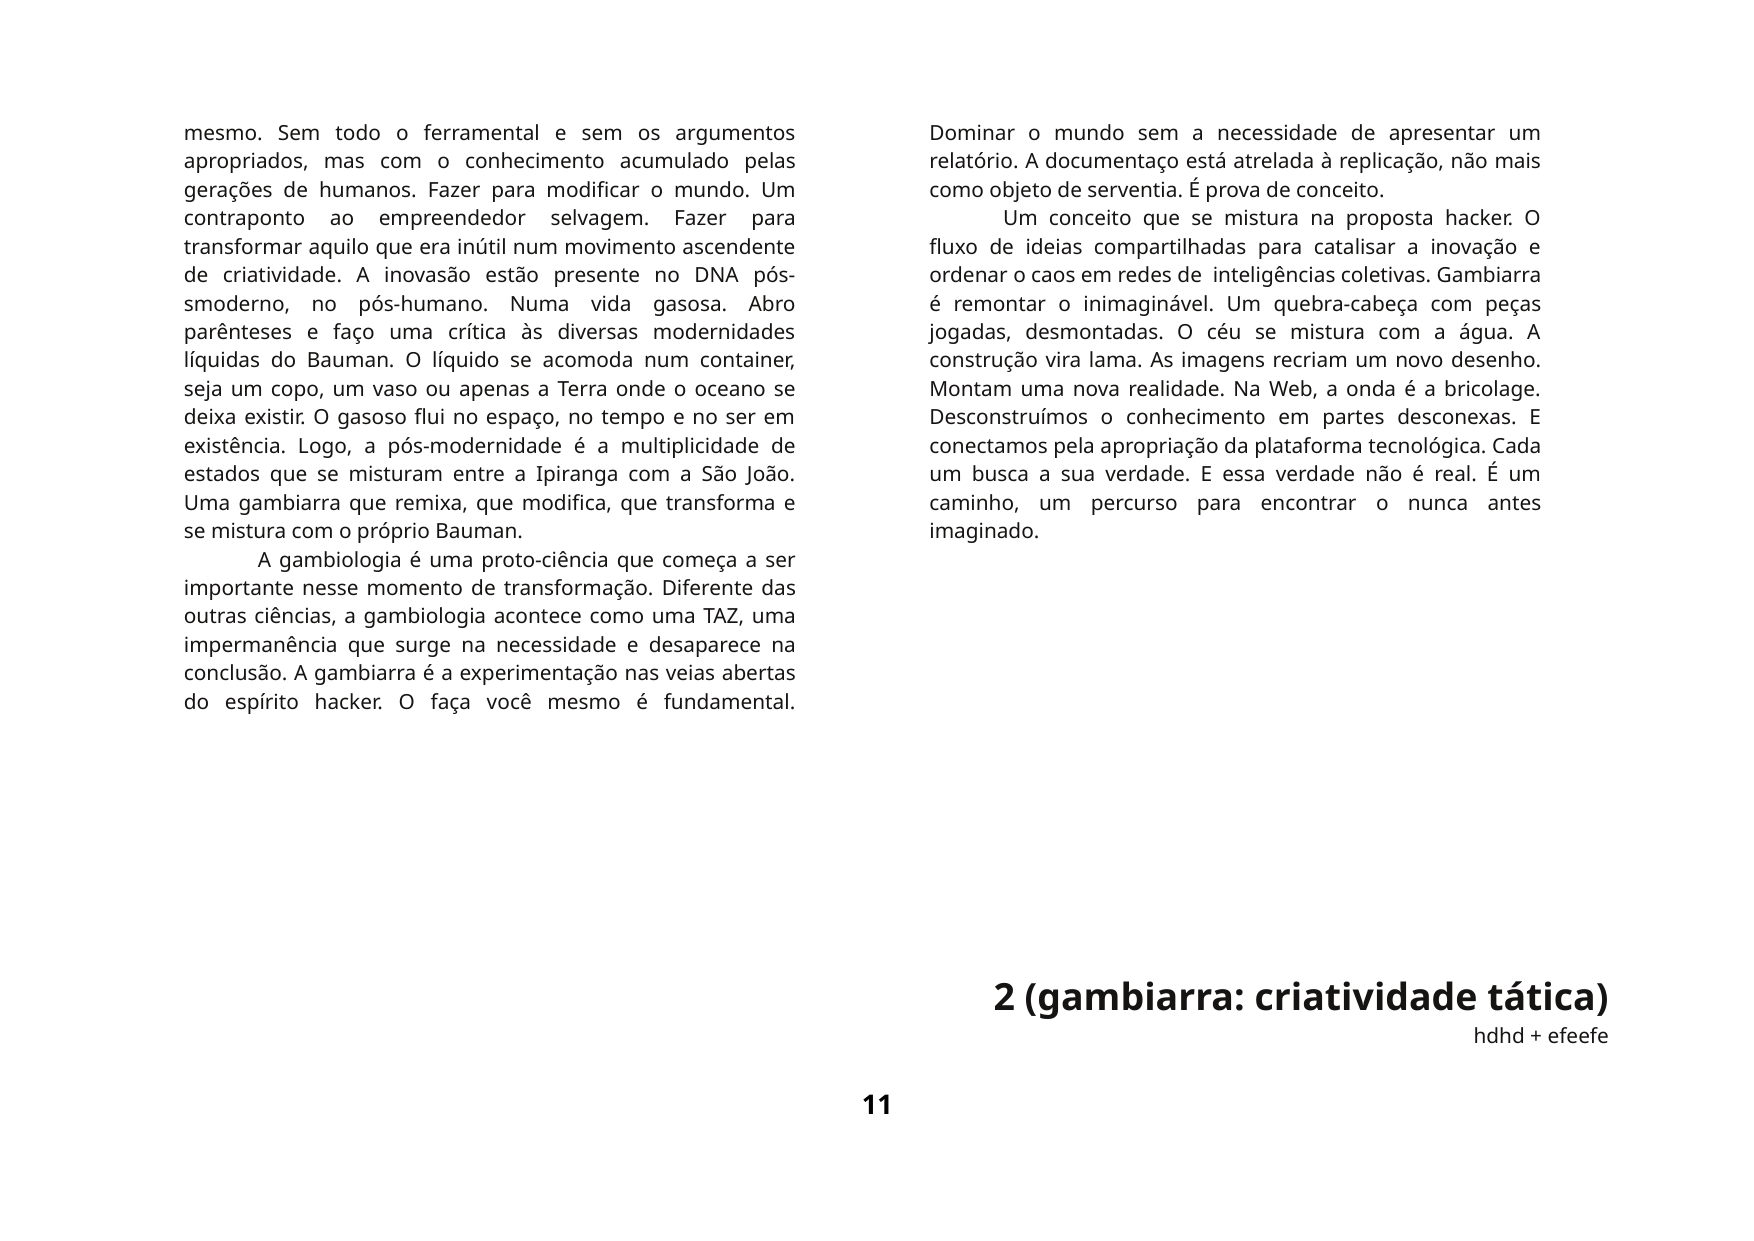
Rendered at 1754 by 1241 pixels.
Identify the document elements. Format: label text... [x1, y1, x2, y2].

text A gambiologia é uma proto-ciência que começa a ser importante nesse momento de transformação. Diferente das outras ciências, a gambiologia acontece como uma TAZ, uma impermanência que surge na necessidade e desaparece na conclusão. A gambiarra é a experimentação nas veias abertas do espírito hacker. O faça você mesmo é fundamental. [184, 545, 796, 715]
text 2 (gambiarra: criatividade tática) [140, 971, 1609, 1022]
text Dominar o mundo sem a necessidade de apresentar um relatório. A documentaço está atrelada à replicação, não mais como objeto de serventia. É prova de conceito. [929, 118, 1542, 203]
text mesmo. Sem todo o ferramental e sem os argumentos apropriados, mas com o conhecimento acumulado pelas gerações de humanos. Fazer para modificar o mundo. Um contraponto ao empreendedor selvagem. Fazer para transformar aquilo que era inútil num movimento ascendente de criatividade. A inovasão estão presente no DNA pós-smoderno, no pós-humano. Numa vida gasosa. Abro parênteses e faço uma crítica às diversas modernidades líquidas do Bauman. O líquido se acomoda num container, seja um copo, um vaso ou apenas a Terra onde o oceano se deixa existir. O gasoso flui no espaço, no tempo e no ser em existência. Logo, a pós-modernidade é a multiplicidade de estados que se misturam entre a Ipiranga com a São João. Uma gambiarra que remixa, que modifica, que transforma e se mistura com o próprio Bauman. [184, 118, 796, 545]
text hdhd + efeefe [140, 1022, 1609, 1050]
text Um conceito que se mistura na proposta hacker. O fluxo de ideias compartilhadas para catalisar a inovação e ordenar o caos em redes de inteligências coletivas. Gambiarra é remontar o inimaginável. Um quebra-cabeça com peças jogadas, desmontadas. O céu se mistura com a água. A construção vira lama. As imagens recriam um novo desenho. Montam uma nova realidade. Na Web, a onda é a bricolage. Desconstruímos o conhecimento em partes desconexas. E conectamos pela apropriação da plataforma tecnológica. Cada um busca a sua verdade. E essa verdade não é real. É um caminho, um percurso para encontrar o nunca antes imaginado. [929, 203, 1542, 545]
